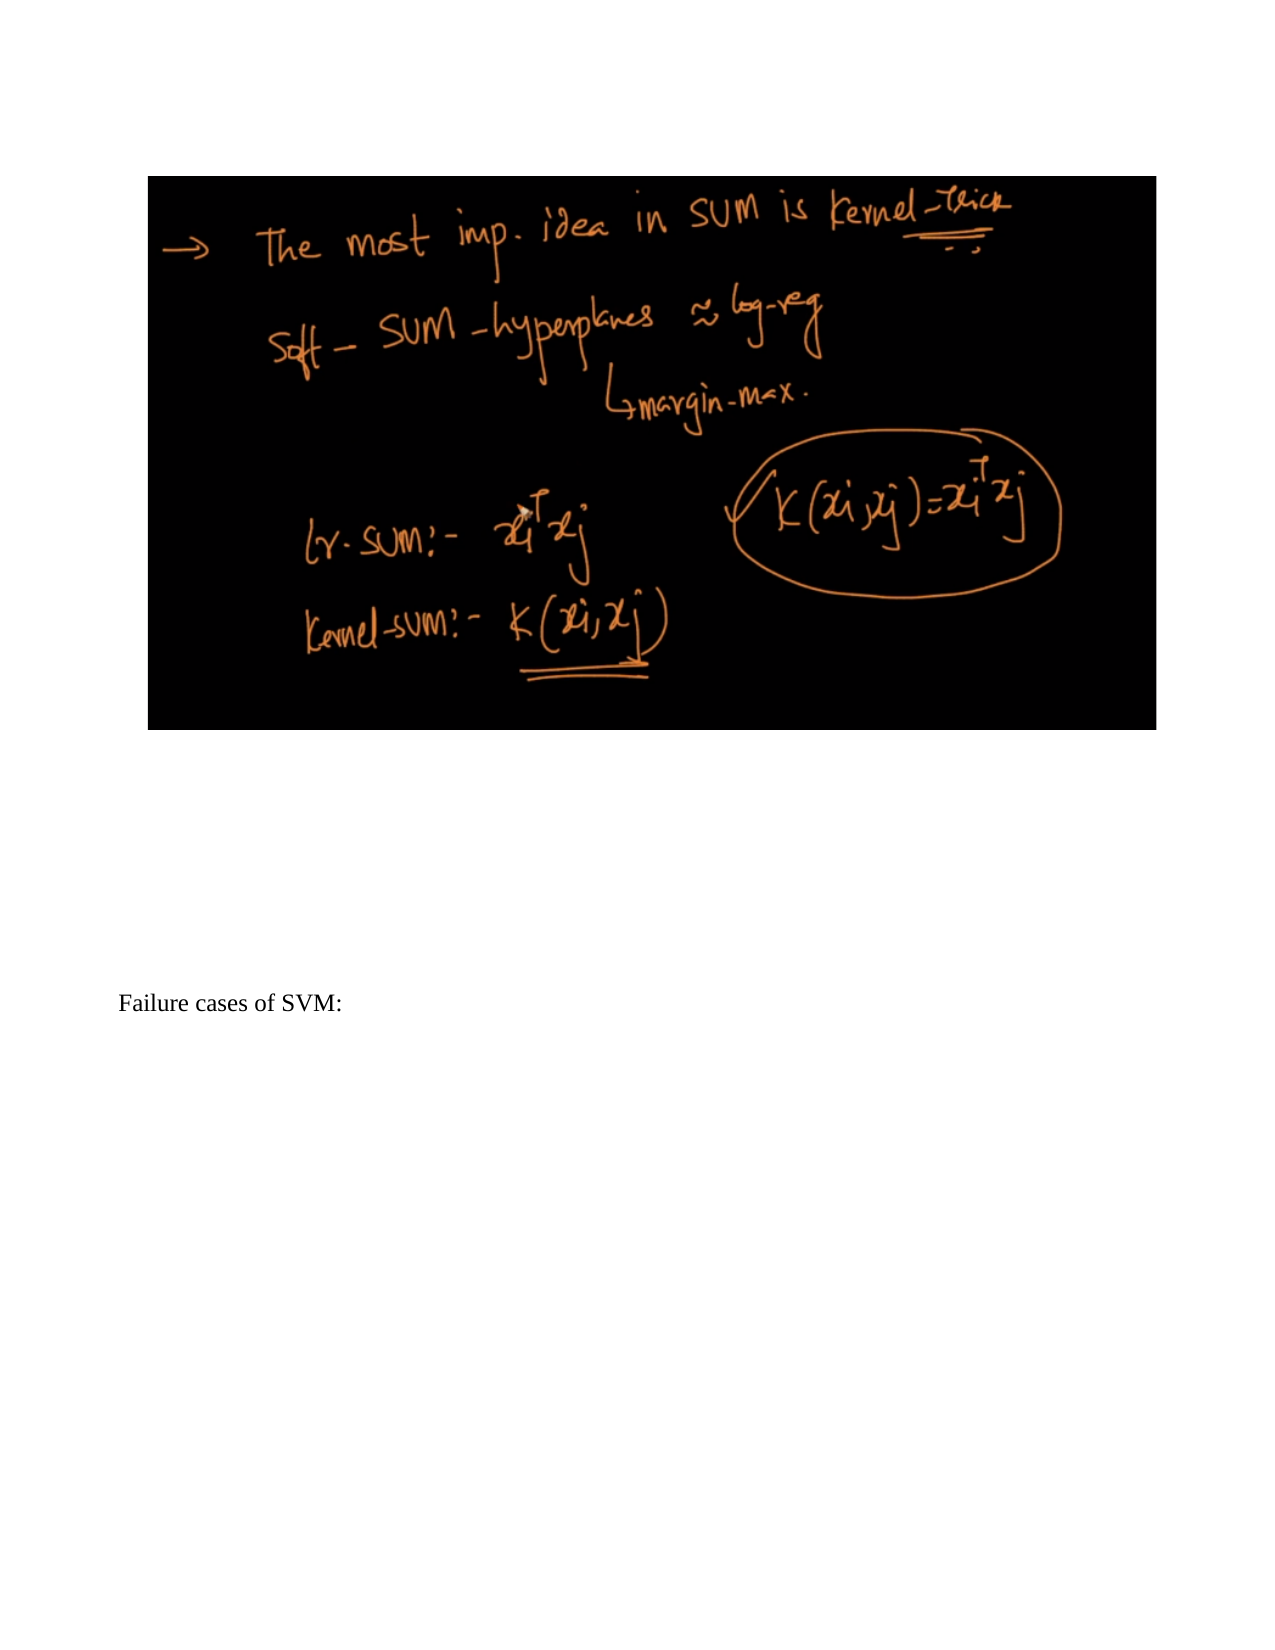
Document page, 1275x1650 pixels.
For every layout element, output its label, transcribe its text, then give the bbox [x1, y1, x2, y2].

picture [147, 176, 1157, 730]
text Failure cases of SVM: [118, 988, 1157, 1017]
